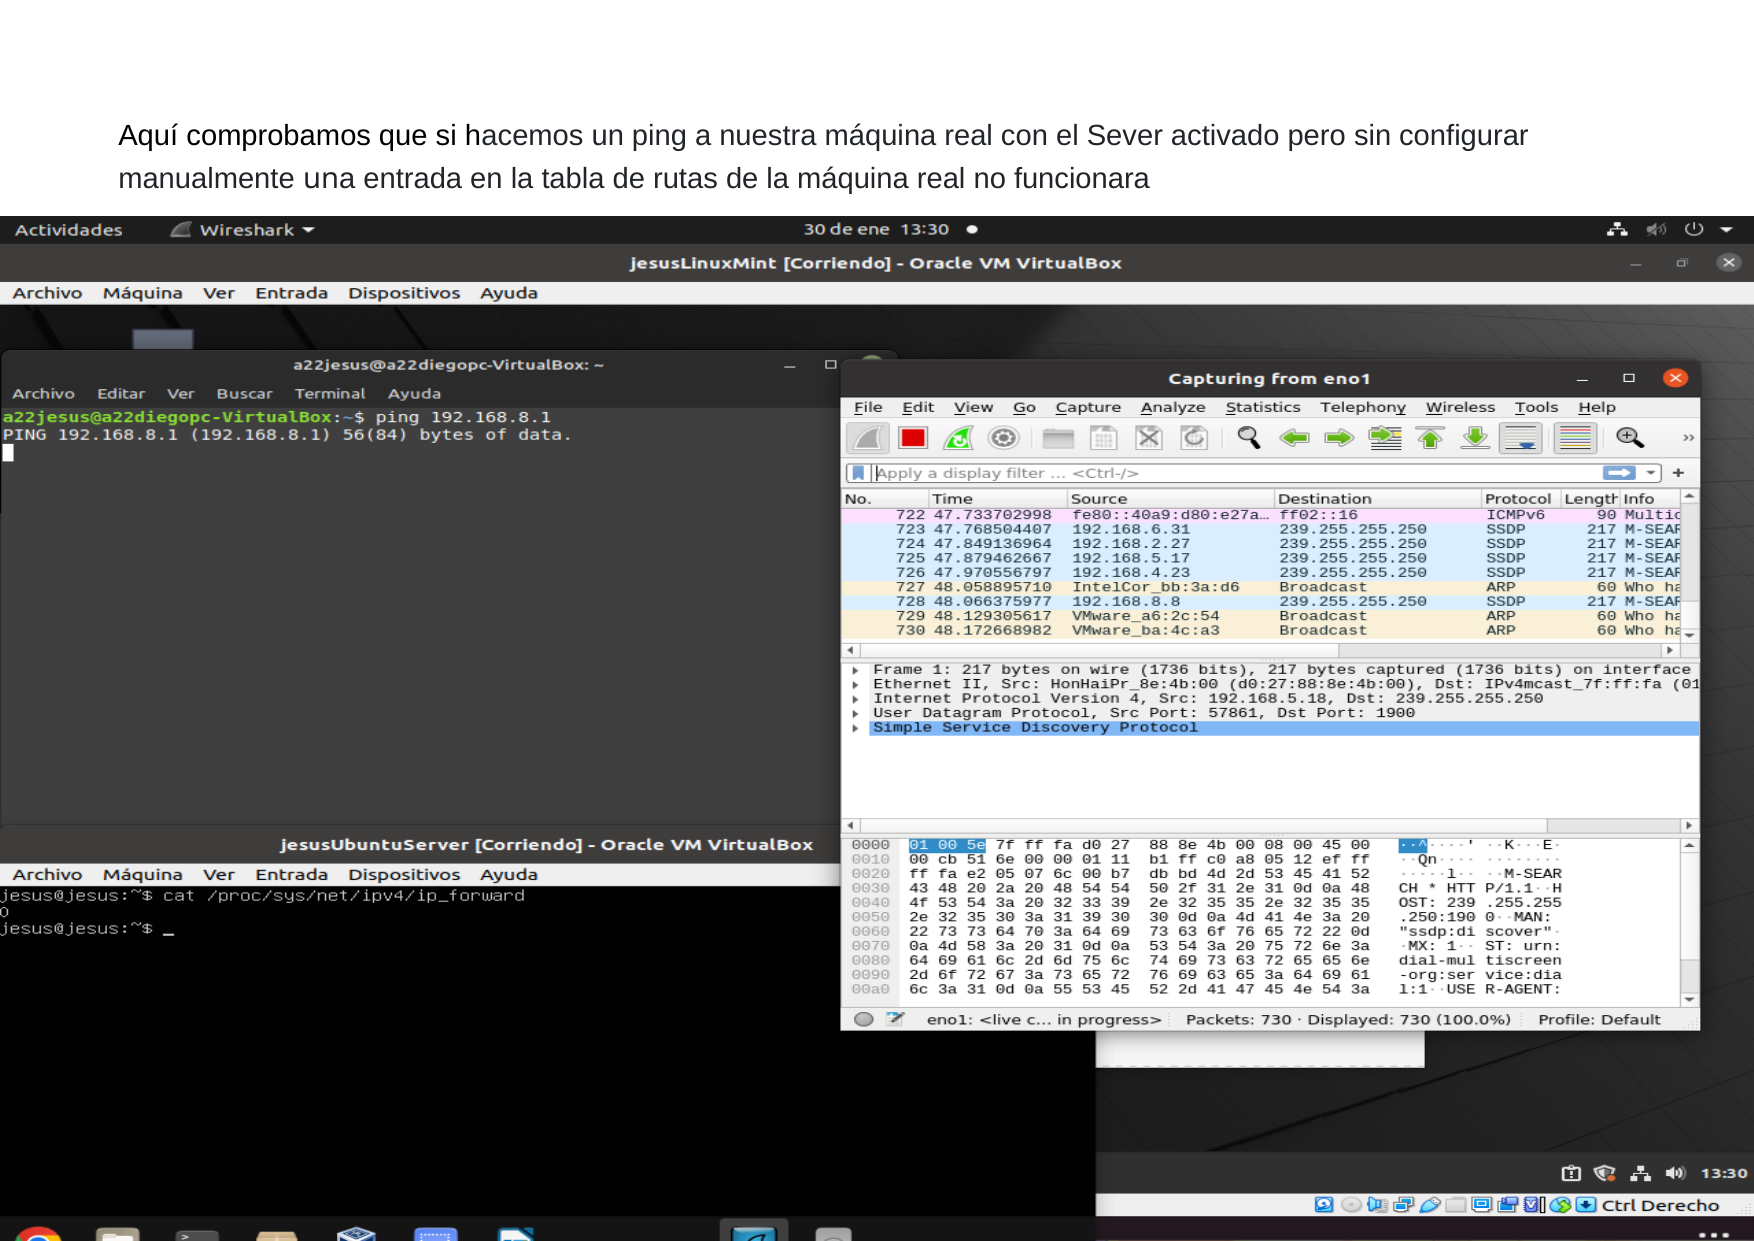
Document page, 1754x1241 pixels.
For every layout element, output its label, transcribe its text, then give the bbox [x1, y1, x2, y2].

picture [0, 216, 1754, 1241]
text Aquí comprobamos que si hacemos un ping a nuestra máquina real con el Sever activado pero sin configurar manualmente una entrada en la tabla de rutas de la máquina real no funcionara [118, 118, 1636, 197]
